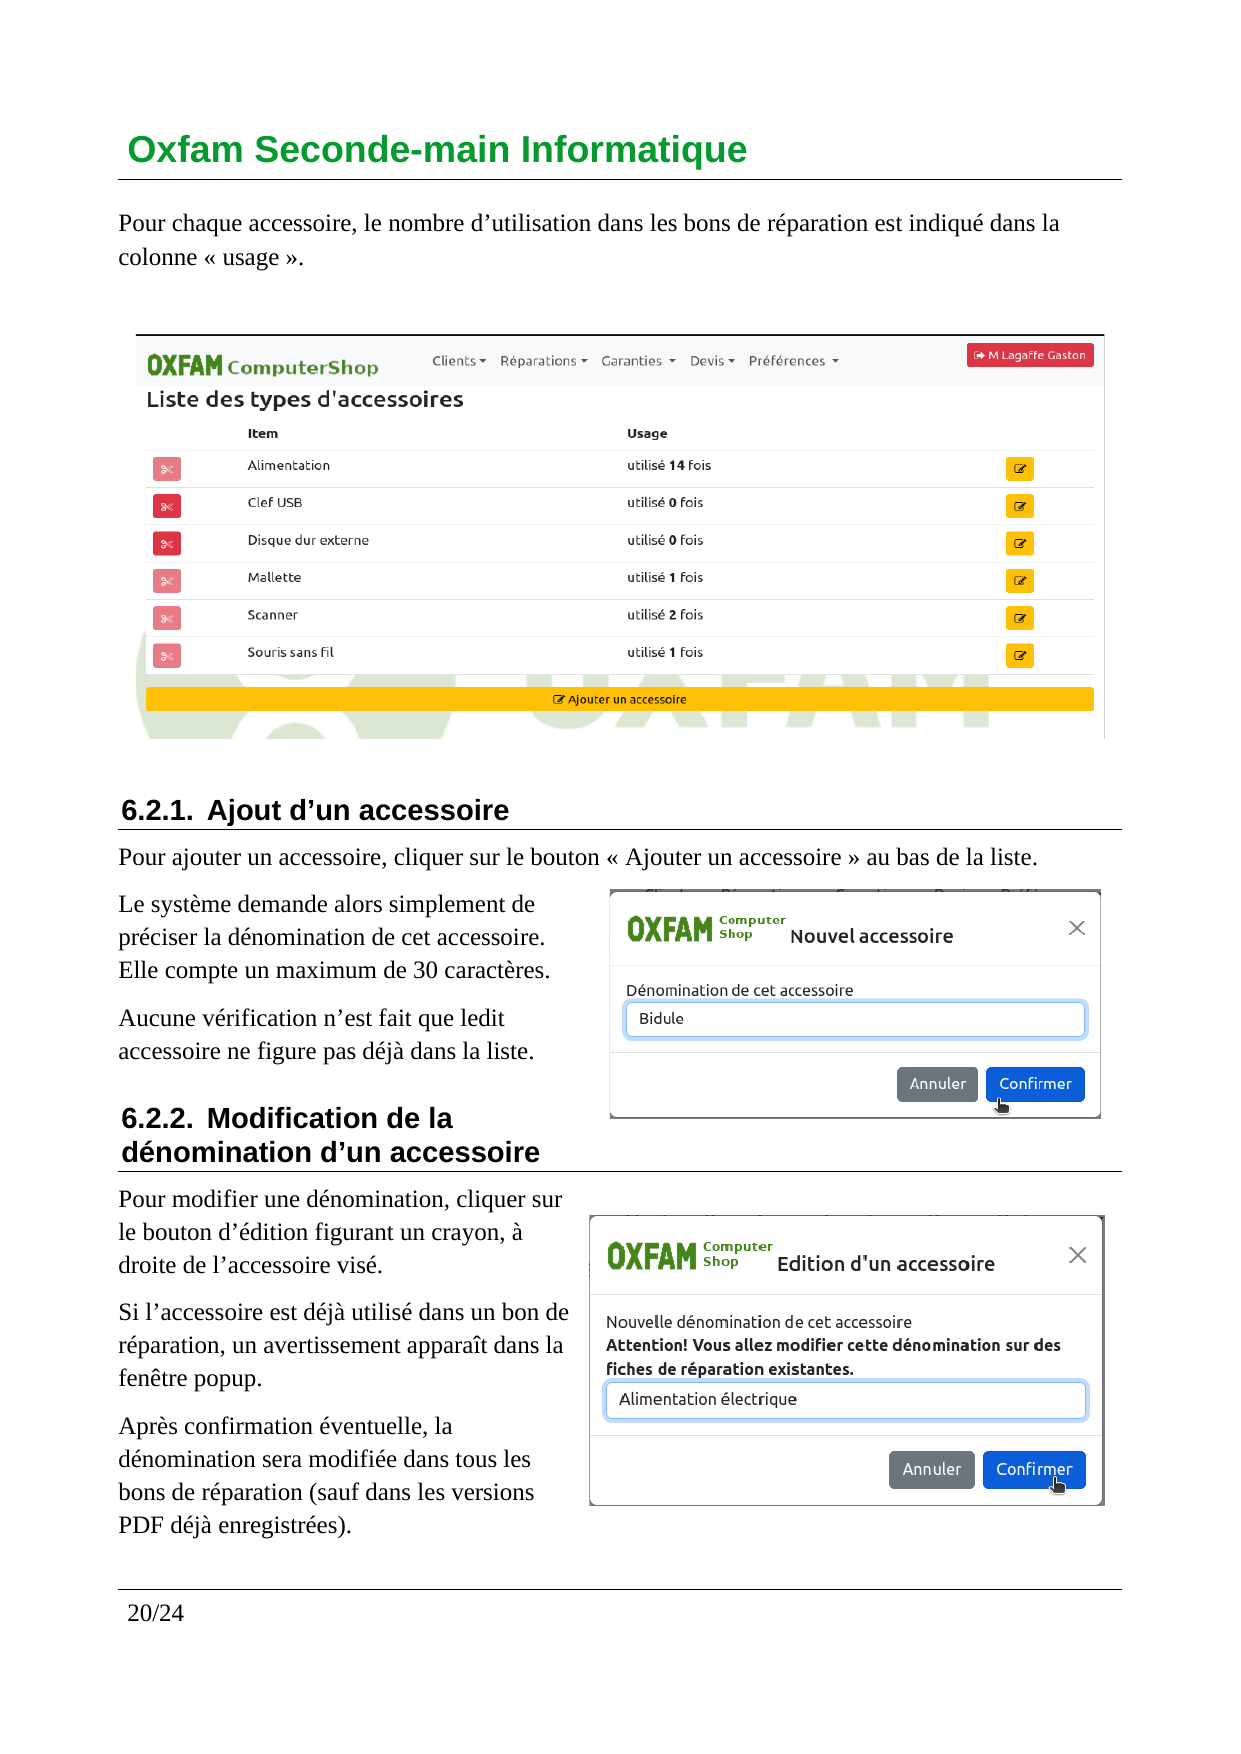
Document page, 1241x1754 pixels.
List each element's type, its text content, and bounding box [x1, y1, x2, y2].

text Pour modifier une dénomination, cliquer sur le bouton d’édition figurant un crayon, à droite de l’accessoire visé. [118, 1184, 1122, 1523]
text Après confirmation éventuelle, la dénomination sera modifiée dans tous les bons de réparation (sauf dans les versions PDF déjà enregistrées). [118, 1411, 1122, 1539]
subtitle Ajout d’un accessoire [118, 304, 1122, 829]
text Si l’accessoire est déjà utilisé dans un bon de réparation, un avertissement apparaît dans la fenêtre popup. [118, 1297, 572, 1392]
picture [135, 334, 1105, 739]
text Pour ajouter un accessoire, cliquer sur le bouton « Ajouter un accessoire » au bas de la liste. [118, 842, 1122, 871]
text Le système demande alors simplement de préciser la dénomination de cet accessoire. Elle compte un maximum de 30 caractères. [118, 889, 592, 984]
text Aucune vérification n’est fait que ledit accessoire ne figure pas déjà dans la liste. [118, 1003, 592, 1065]
text [592, 872, 1118, 1136]
subtitle Modification de la dénomination d’un accessoire [118, 1098, 1122, 1171]
text Pour chaque accessoire, le nombre d’utilisation dans les bons de réparation est indiqué dans la colonne « usage ». [118, 208, 1122, 270]
picture [609, 889, 1101, 1119]
picture [589, 1215, 1105, 1506]
